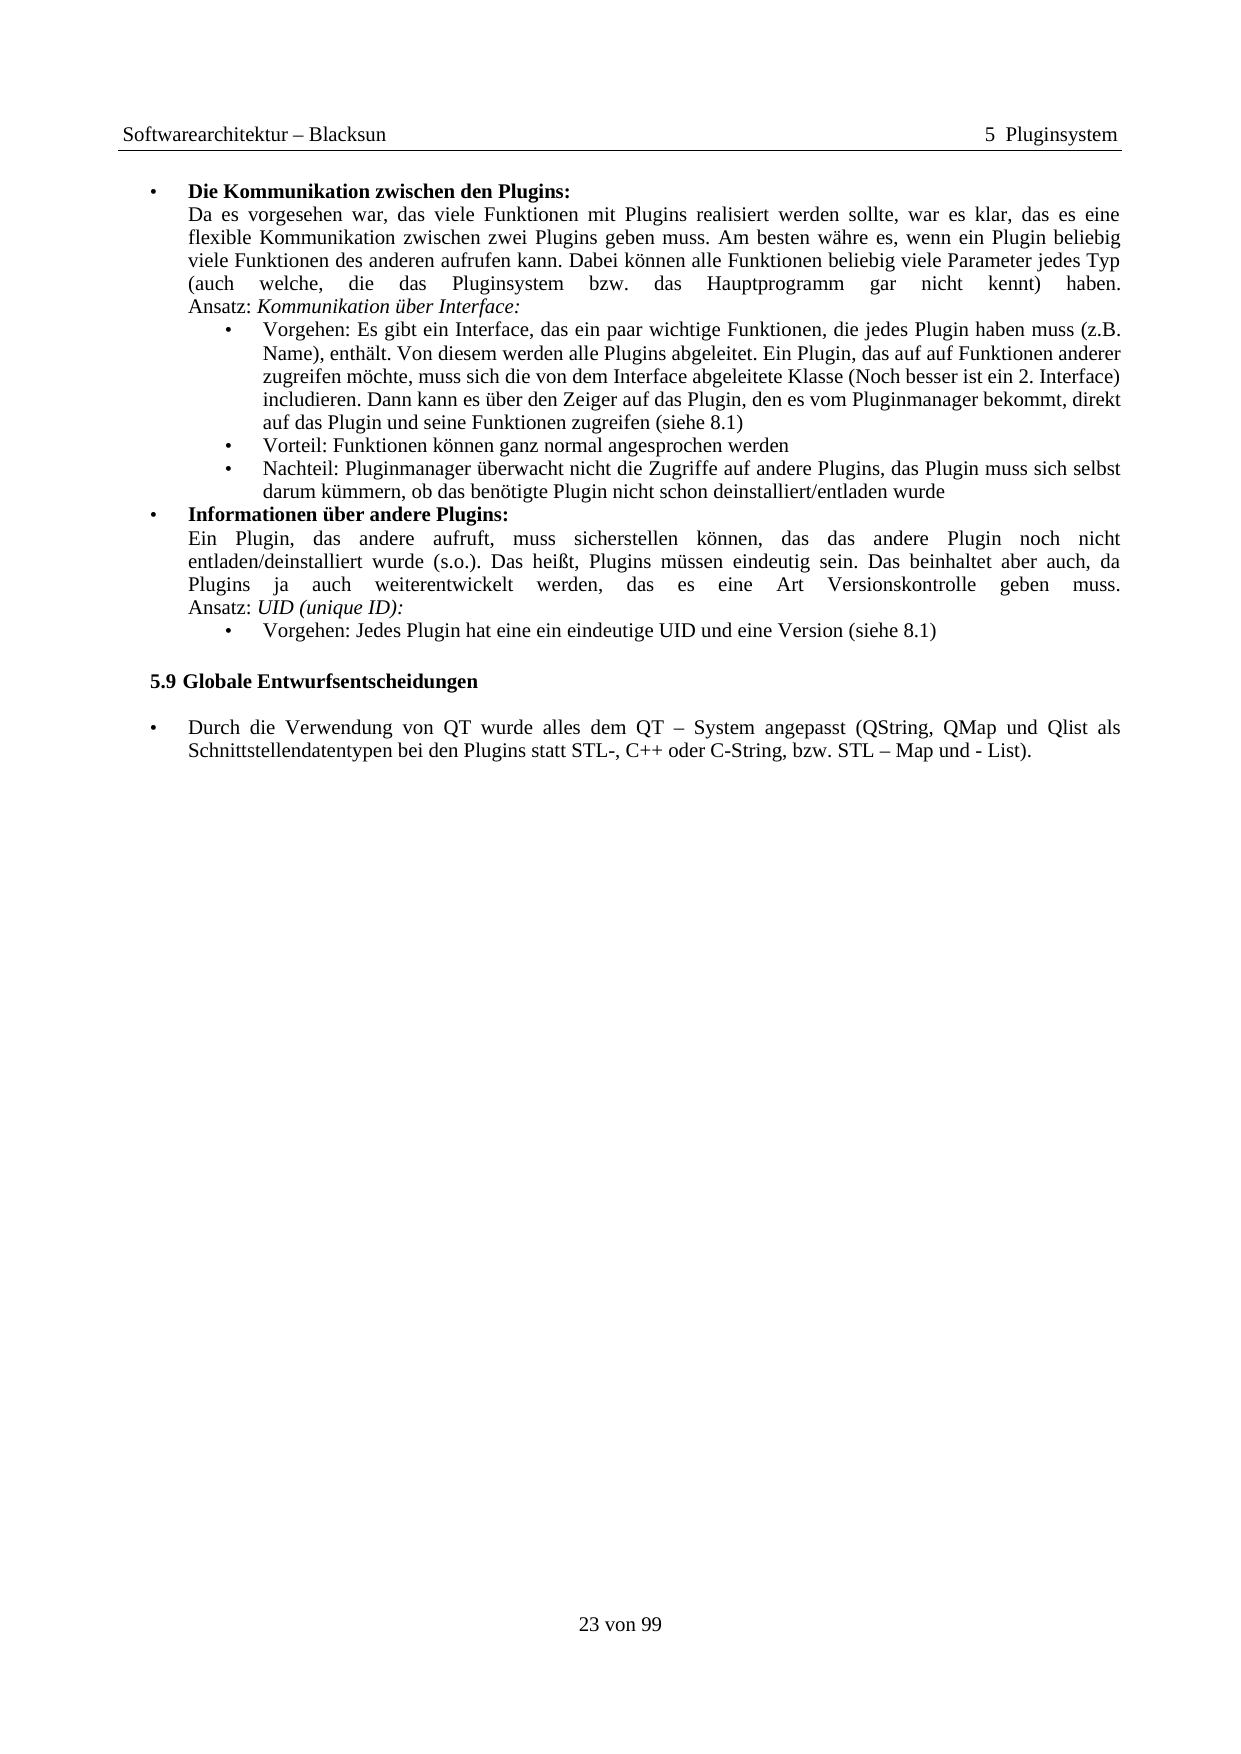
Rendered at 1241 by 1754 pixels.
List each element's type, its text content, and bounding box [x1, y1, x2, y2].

list Durch die Verwendung von QT wurde alles dem QT – System angepasst (QString, QMap und Qlist als Schnittstellendatentypen bei den Plugins statt STL-, C++ oder C-String, bzw. STL – Map und - List). [150, 716, 1122, 762]
list Vorteil: Funktionen können ganz normal angesprochen werden [225, 434, 1122, 457]
list Vorgehen: Jedes Plugin hat eine ein eindeutige UID und eine Version (siehe 8.1) [225, 619, 1122, 642]
list Nachteil: Pluginmanager überwacht nicht die Zugriffe auf andere Plugins, das Plugin muss sich selbst darum kümmern, ob das benötigte Plugin nicht schon deinstalliert/entladen wurde [225, 457, 1122, 503]
list Ein Plugin, das andere aufruft, muss sicherstellen können, das das andere Plugin noch nicht entladen/deinstalliert wurde (s.o.). Das heißt, Plugins müssen eindeutig sein. Das beinhaltet aber auch, da Plugins ja auch weiterentwickelt werden, das es eine Art Versionskontrolle geben muss. Ansatz: UID (unique ID): [150, 526, 1122, 619]
list Informationen über andere Plugins: [150, 503, 1122, 526]
subtitle Globale Entwurfsentscheidungen [145, 670, 1122, 693]
list Vorgehen: Es gibt ein Interface, das ein paar wichtige Funktionen, die jedes Plugin haben muss (z.B. Name), enthält. Von diesem werden alle Plugins abgeleitet. Ein Plugin, das auf auf Funktionen anderer zugreifen möchte, muss sich die von dem Interface abgeleitete Klasse (Noch besser ist ein 2. Interface) includieren. Dann kann es über den Zeiger auf das Plugin, den es vom Pluginmanager bekommt, direkt auf das Plugin und seine Funktionen zugreifen (siehe 8.1) [225, 318, 1122, 434]
list Da es vorgesehen war, das viele Funktionen mit Plugins realisiert werden sollte, war es klar, das es eine flexible Kommunikation zwischen zwei Plugins geben muss. Am besten währe es, wenn ein Plugin beliebig viele Funktionen des anderen aufrufen kann. Dabei können alle Funktionen beliebig viele Parameter jedes Typ (auch welche, die das Pluginsystem bzw. das Hauptprogramm gar nicht kennt) haben. Ansatz: Kommunikation über Interface: [150, 203, 1122, 318]
list Die Kommunikation zwischen den Plugins: [150, 179, 1122, 203]
